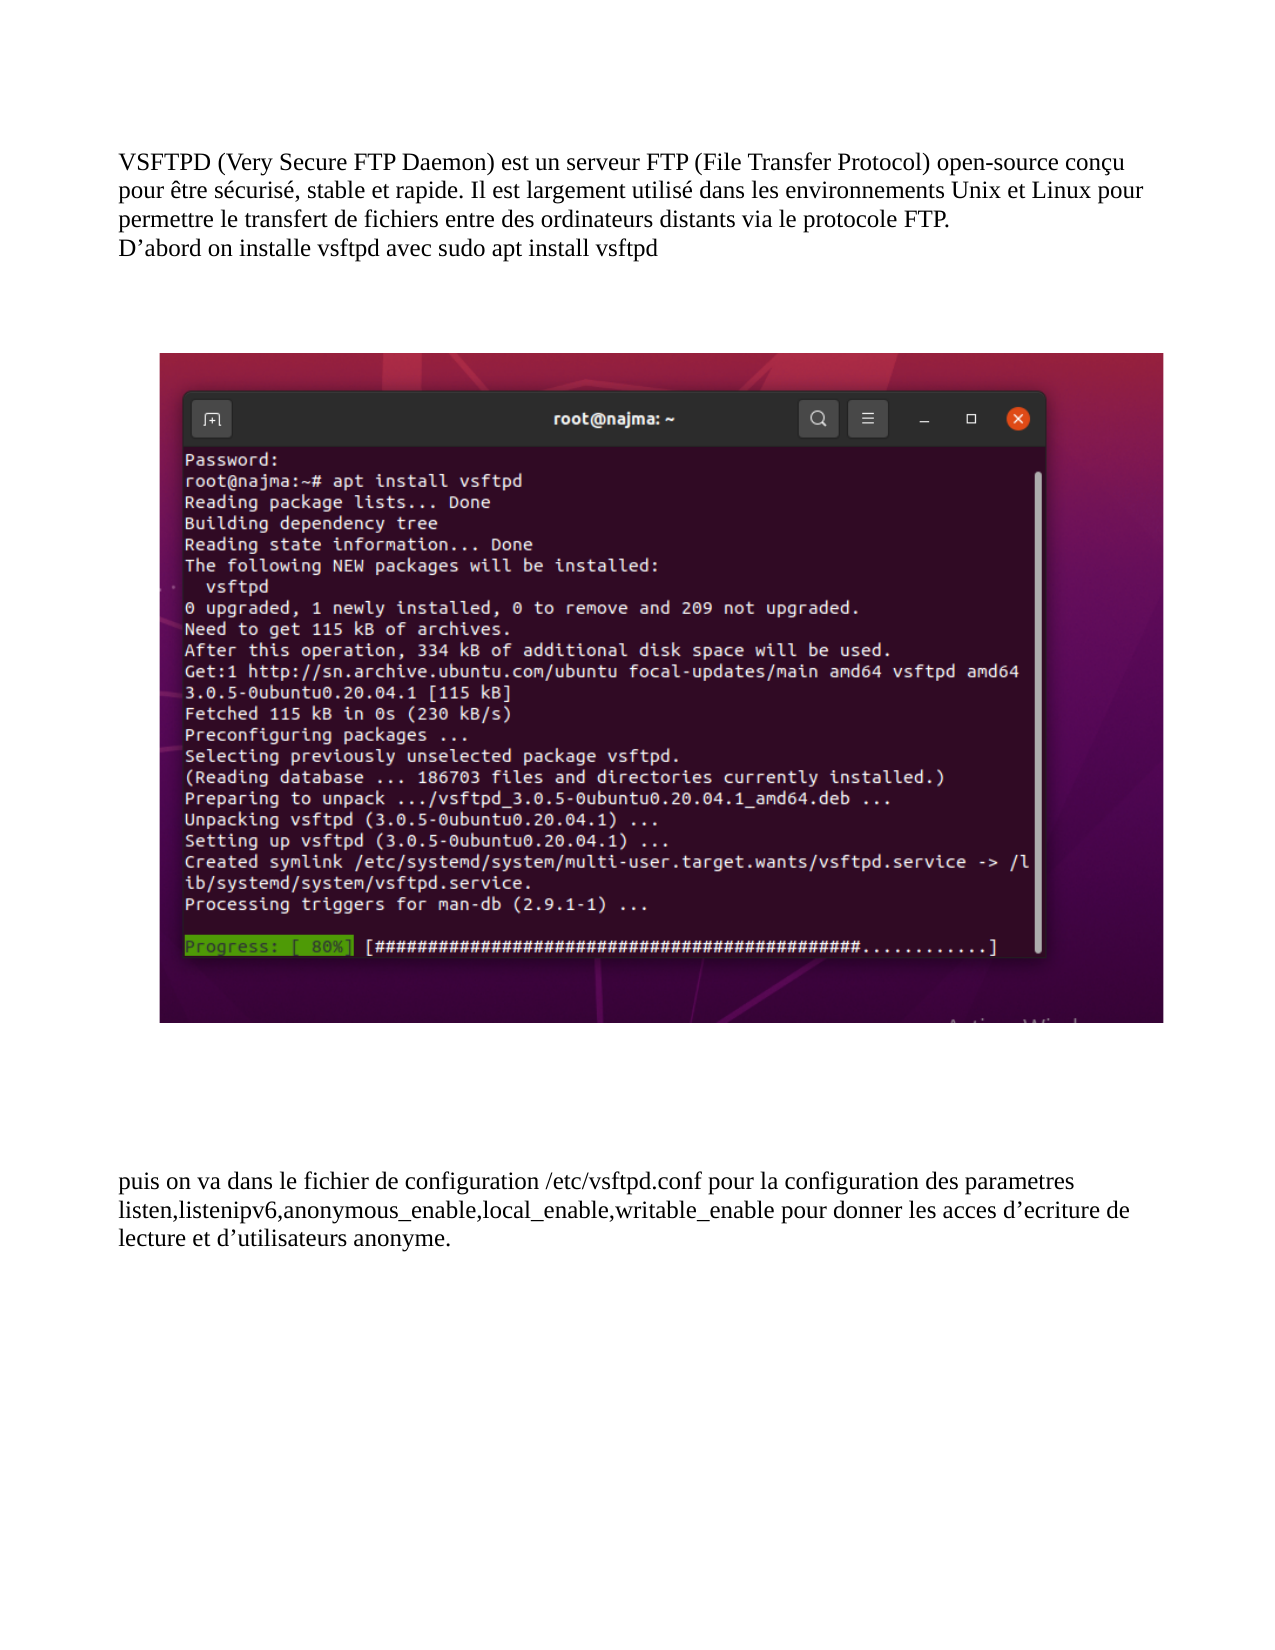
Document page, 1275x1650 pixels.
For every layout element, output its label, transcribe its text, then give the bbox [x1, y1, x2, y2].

text puis on va dans le fichier de configuration /etc/vsftpd.conf pour la configuration des parametres listen,listenipv6,anonymous_enable,local_enable,writable_enable pour donner les acces d’ecriture de lecture et d’utilisateurs anonyme. [118, 1166, 1157, 1252]
text D’abord on installe vsftpd avec sudo apt install vsftpd [118, 233, 1157, 262]
text VSFTPD (Very Secure FTP Daemon) est un serveur FTP (File Transfer Protocol) open-source conçu pour être sécurisé, stable et rapide. Il est largement utilisé dans les environnements Unix et Linux pour permettre le transfert de fichiers entre des ordinateurs distants via le protocole FTP. [118, 147, 1157, 233]
picture [159, 353, 1164, 1023]
